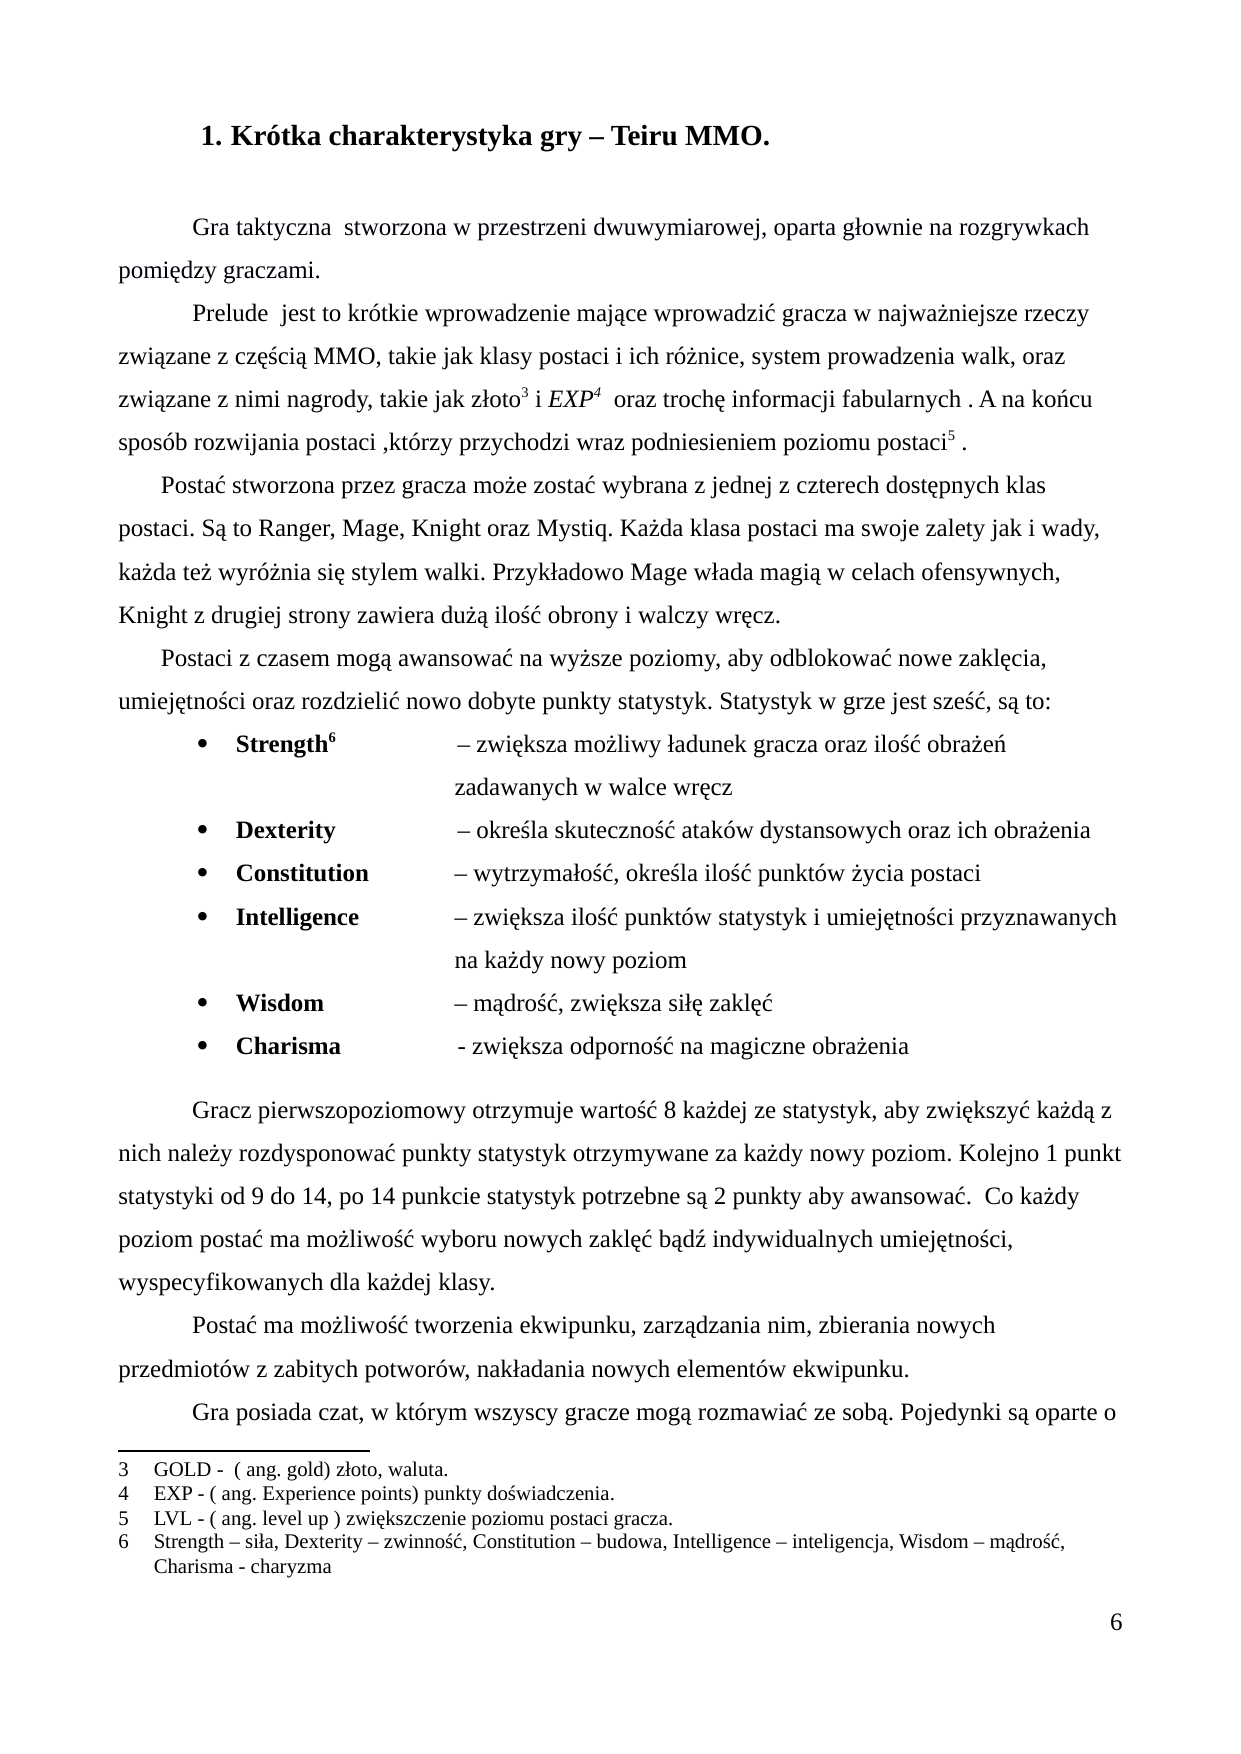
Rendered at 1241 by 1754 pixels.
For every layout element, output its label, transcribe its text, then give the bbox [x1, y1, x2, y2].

text Postaci z czasem mogą awansować na wyższe poziomy, aby odblokować nowe zaklęcia, umiejętności oraz rozdzielić nowo dobyte punkty statystyk. Statystyk w grze jest sześć, są to: [118, 643, 1122, 715]
list Dexterity – określa skuteczność ataków dystansowych oraz ich obrażenia [198, 815, 1122, 844]
text Prelude jest to krótkie wprowadzenie mające wprowadzić gracza w najważniejsze rzeczy związane z częścią MMO, takie jak klasy postaci i ich różnice, system prowadzenia walk, oraz związane z nimi nagrody, takie jak złoto i EXP oraz trochę informacji fabularnych . A na końcu sposób rozwijania postaci ,którzy przychodzi wraz podniesieniem poziomu postaci . [118, 298, 1122, 456]
list Intelligence – zwiększa ilość punktów statystyk i umiejętności przyznawanych na każdy nowy poziom [198, 902, 1122, 973]
text Postać stworzona przez gracza może zostać wybrana z jednej z czterech dostępnych klas postaci. Są to Ranger, Mage, Knight oraz Mystiq. Każda klasa postaci ma swoje zalety jak i wady, każda też wyróżnia się stylem walki. Przykładowo Mage włada magią w celach ofensywnych, Knight z drugiej strony zawiera dużą ilość obrony i walczy wręcz. [118, 470, 1122, 628]
text Gra taktyczna stworzona w przestrzeni dwuwymiarowej, oparta głownie na rozgrywkach pomiędzy graczami. [118, 212, 1122, 283]
text Gra posiada czat, w którym wszyscy gracze mogą rozmawiać ze sobą. Pojedynki są oparte o [118, 1397, 1122, 1426]
text Gracz pierwszopoziomowy otrzymuje wartość 8 każdej ze statystyk, aby zwiększyć każdą z nich należy rozdysponować punkty statystyk otrzymywane za każdy nowy poziom. Kolejno 1 punkt statystyki od 9 do 14, po 14 punkcie statystyk potrzebne są 2 punkty aby awansować. Co każdy poziom postać ma możliwość wyboru nowych zaklęć bądź indywidualnych umiejętności, wyspecyfikowanych dla każdej klasy. [118, 1095, 1122, 1296]
text GOLD - ( ang. gold) złoto, waluta. [118, 1457, 1122, 1481]
text EXP - ( ang. Experience points) punkty doświadczenia. [118, 1481, 1122, 1505]
text Postać ma możliwość tworzenia ekwipunku, zarządzania nim, zbierania nowych przedmiotów z zabitych potworów, nakładania nowych elementów ekwipunku. [118, 1311, 1122, 1382]
list Strength – siła, Dexterity – zwinność, Constitution – budowa, Intelligence – inteligencja, Wisdom – mądrość, Charisma - charyzma [118, 1529, 1122, 1578]
list Wisdom – mądrość, zwiększa siłę zaklęć [198, 988, 1122, 1017]
list Strength – zwiększa możliwy ładunek gracza oraz ilość obrażeń zadawanych w walce wręcz [198, 729, 1122, 801]
list Krótka charakterystyka gry – Teiru MMO. [193, 118, 1122, 152]
list Constitution – wytrzymałość, określa ilość punktów życia postaci [198, 858, 1122, 887]
list Charisma - zwiększa odporność na magiczne obrażenia [198, 1031, 1122, 1060]
text LVL - ( ang. level up ) zwiększczenie poziomu postaci gracza. [118, 1505, 1122, 1529]
